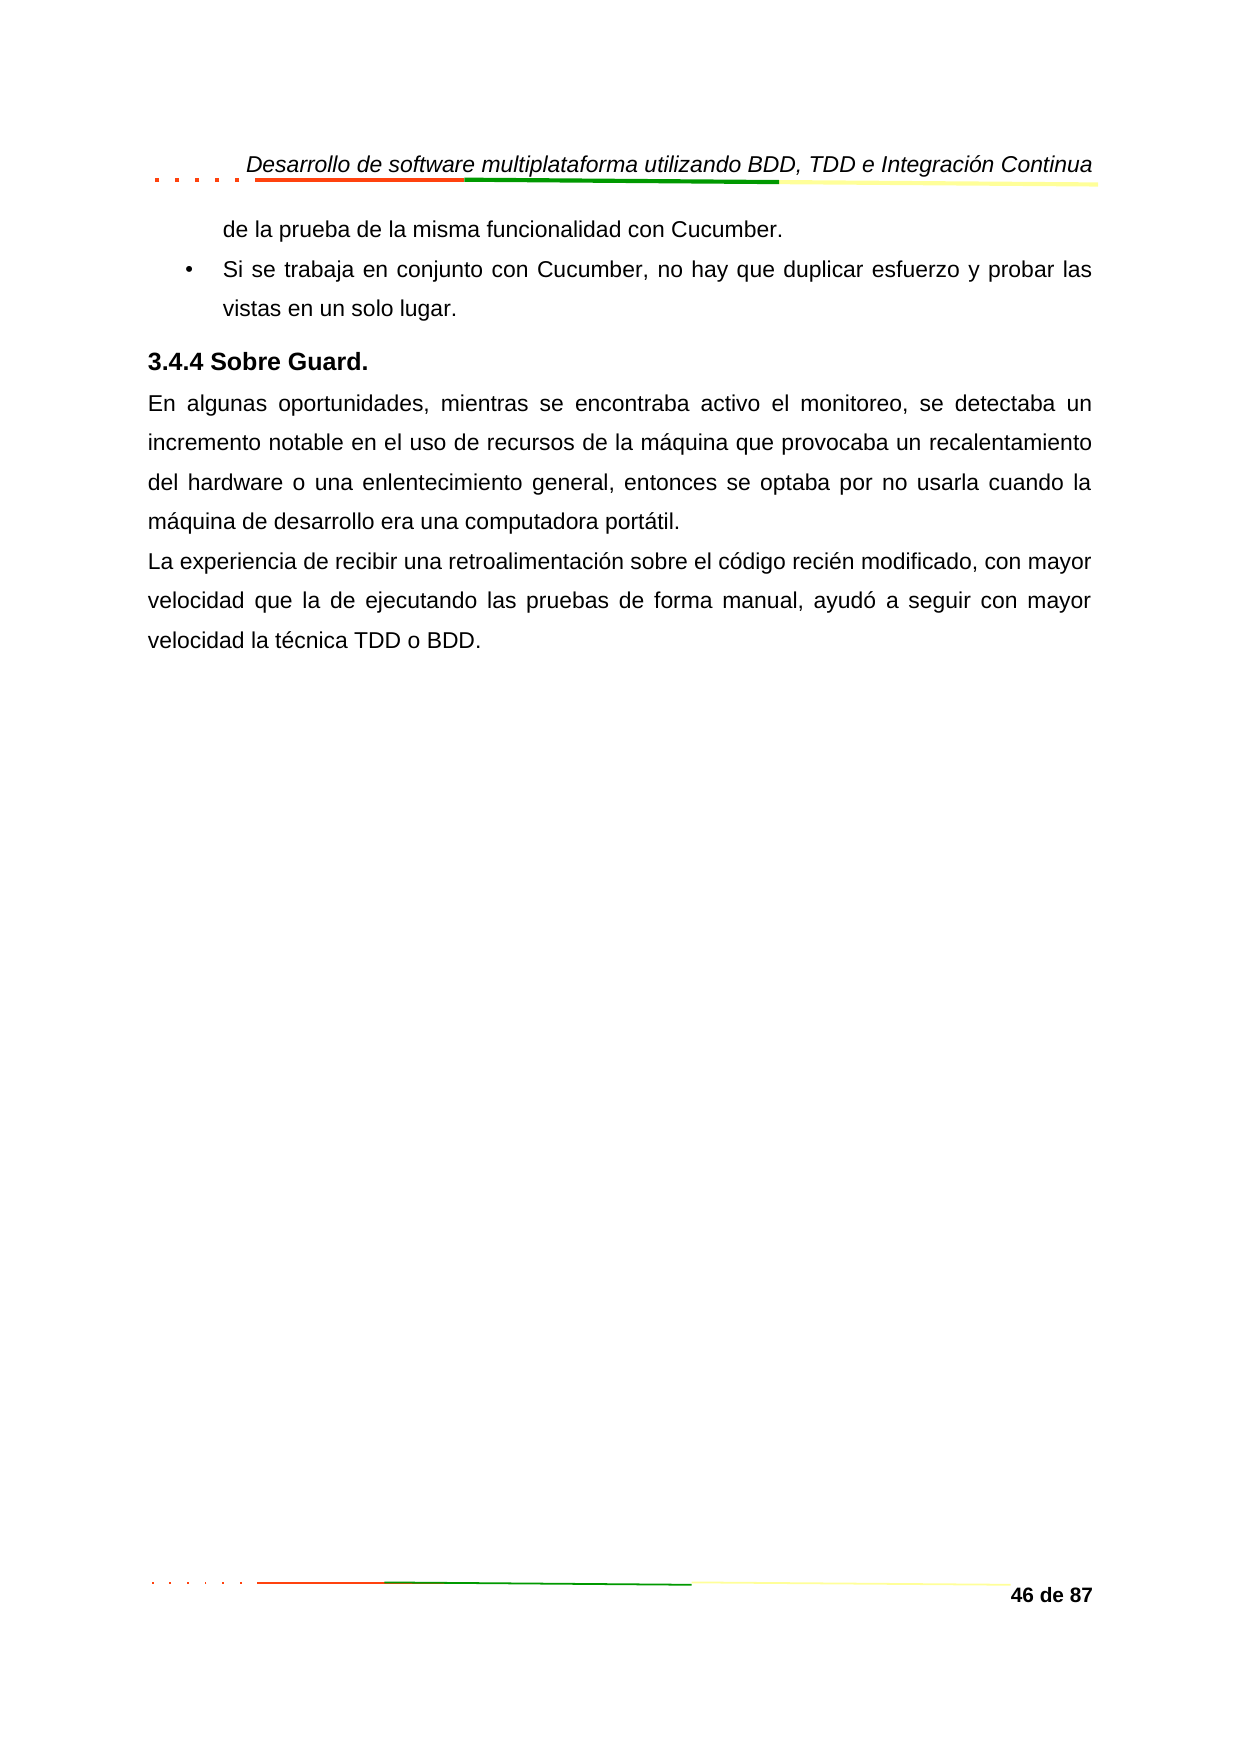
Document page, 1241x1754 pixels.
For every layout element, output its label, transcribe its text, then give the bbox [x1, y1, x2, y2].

list Si se trabaja en conjunto con Cucumber, no hay que duplicar esfuerzo y probar las vistas en un solo lugar. [185, 256, 1093, 322]
text La experiencia de recibir una retroalimentación sobre el código recién modificado, con mayor velocidad que la de ejecutando las pruebas de forma manual, ayudó a seguir con mayor velocidad la técnica TDD o BDD. [148, 548, 1093, 653]
text 3.4.4 Sobre Guard. [148, 347, 1093, 375]
list de la prueba de la misma funcionalidad con Cucumber. [185, 216, 1093, 243]
text En algunas oportunidades, mientras se encontraba activo el monitoreo, se detectaba un incremento notable en el uso de recursos de la máquina que provocaba un recalentamiento del hardware o una enlentecimiento general, entonces se optaba por no usarla cuando la máquina de desarrollo era una computadora portátil. [148, 390, 1093, 534]
